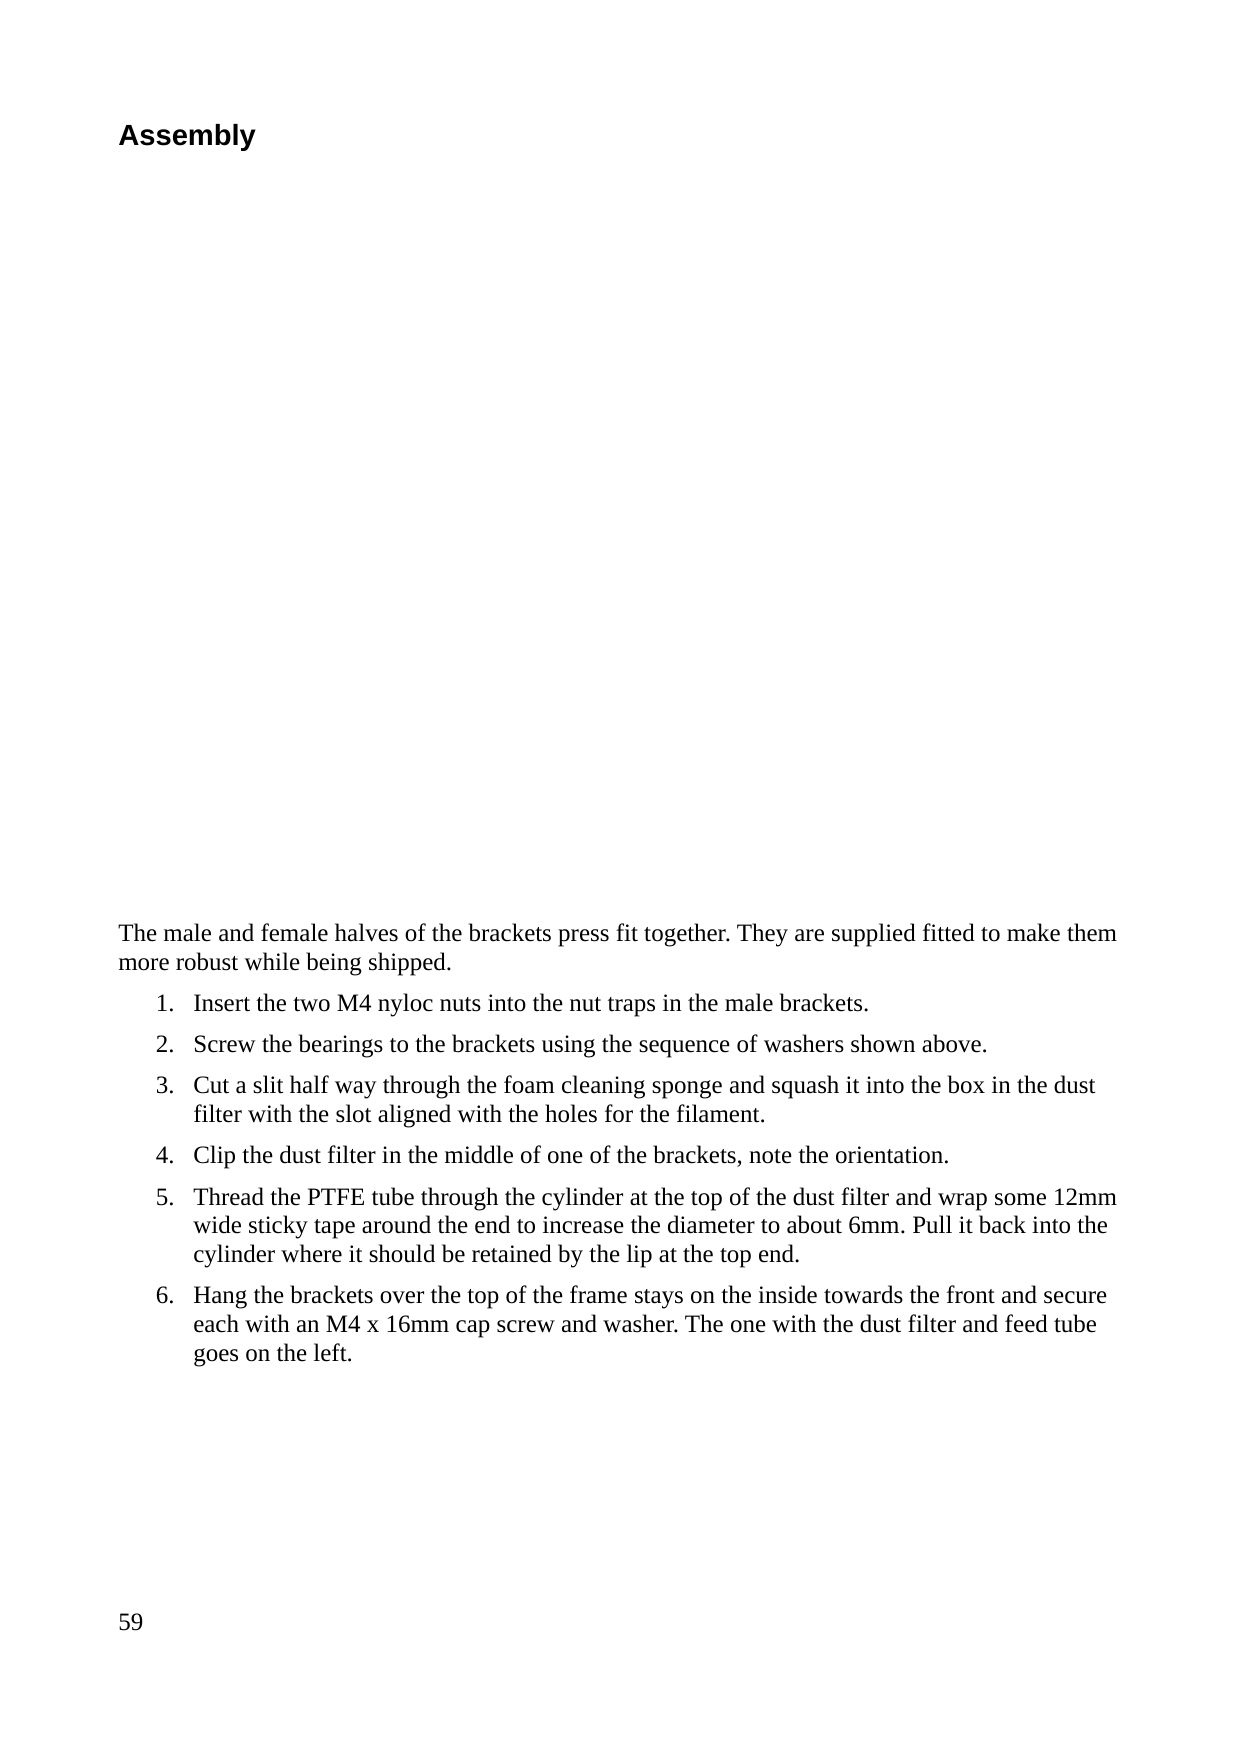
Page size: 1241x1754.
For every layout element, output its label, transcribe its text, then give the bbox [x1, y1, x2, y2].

list Clip the dust filter in the middle of one of the brackets, note the orientation. [156, 1141, 1122, 1169]
text The male and female halves of the brackets press fit together. They are supplied fitted to make them more robust while being shipped. [118, 164, 1122, 976]
list Insert the two M4 nyloc nuts into the nut traps in the male brackets. [156, 988, 1122, 1017]
list Thread the PTFE tube through the cylinder at the top of the dust filter and wrap some 12mm wide sticky tape around the end to increase the diameter to about 6mm. Pull it back into the cylinder where it should be retained by the lip at the top end. [156, 1182, 1122, 1268]
list Hang the brackets over the top of the frame stays on the inside towards the front and secure each with an M4 x 16mm cap screw and washer. The one with the dust filter and feed tube goes on the left. [156, 1281, 1122, 1367]
list Screw the bearings to the brackets using the sequence of washers shown above. [156, 1029, 1122, 1058]
list Cut a slit half way through the foam cleaning sponge and squash it into the box in the dust filter with the slot aligned with the holes for the filament. [156, 1071, 1122, 1128]
subtitle Assembly [118, 118, 1122, 152]
